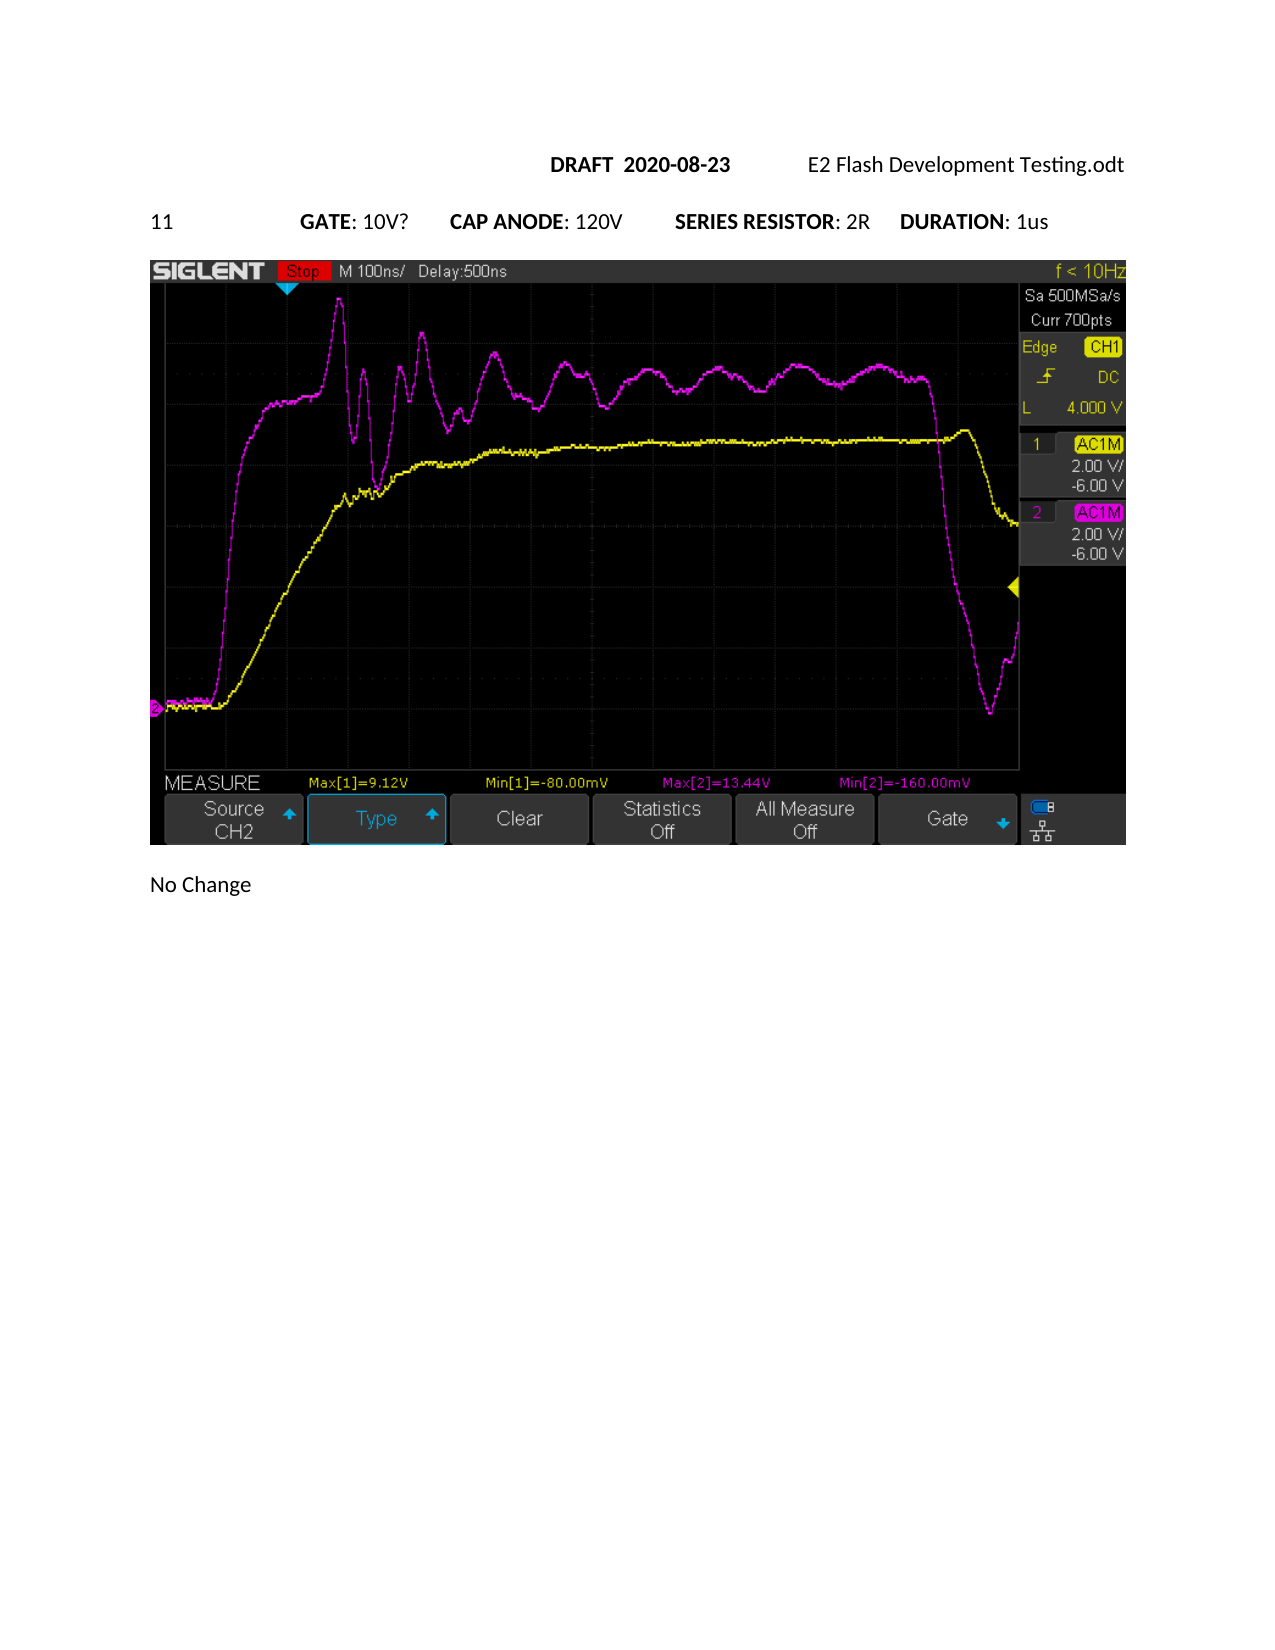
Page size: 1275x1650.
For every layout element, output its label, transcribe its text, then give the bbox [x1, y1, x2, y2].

text 11 GATE: 10V? CAP ANODE: 120V SERIES RESISTOR: 2R DURATION: 1us [150, 207, 1125, 236]
text No Change [150, 870, 1125, 898]
picture [150, 260, 1126, 845]
picture [309, 796, 444, 843]
